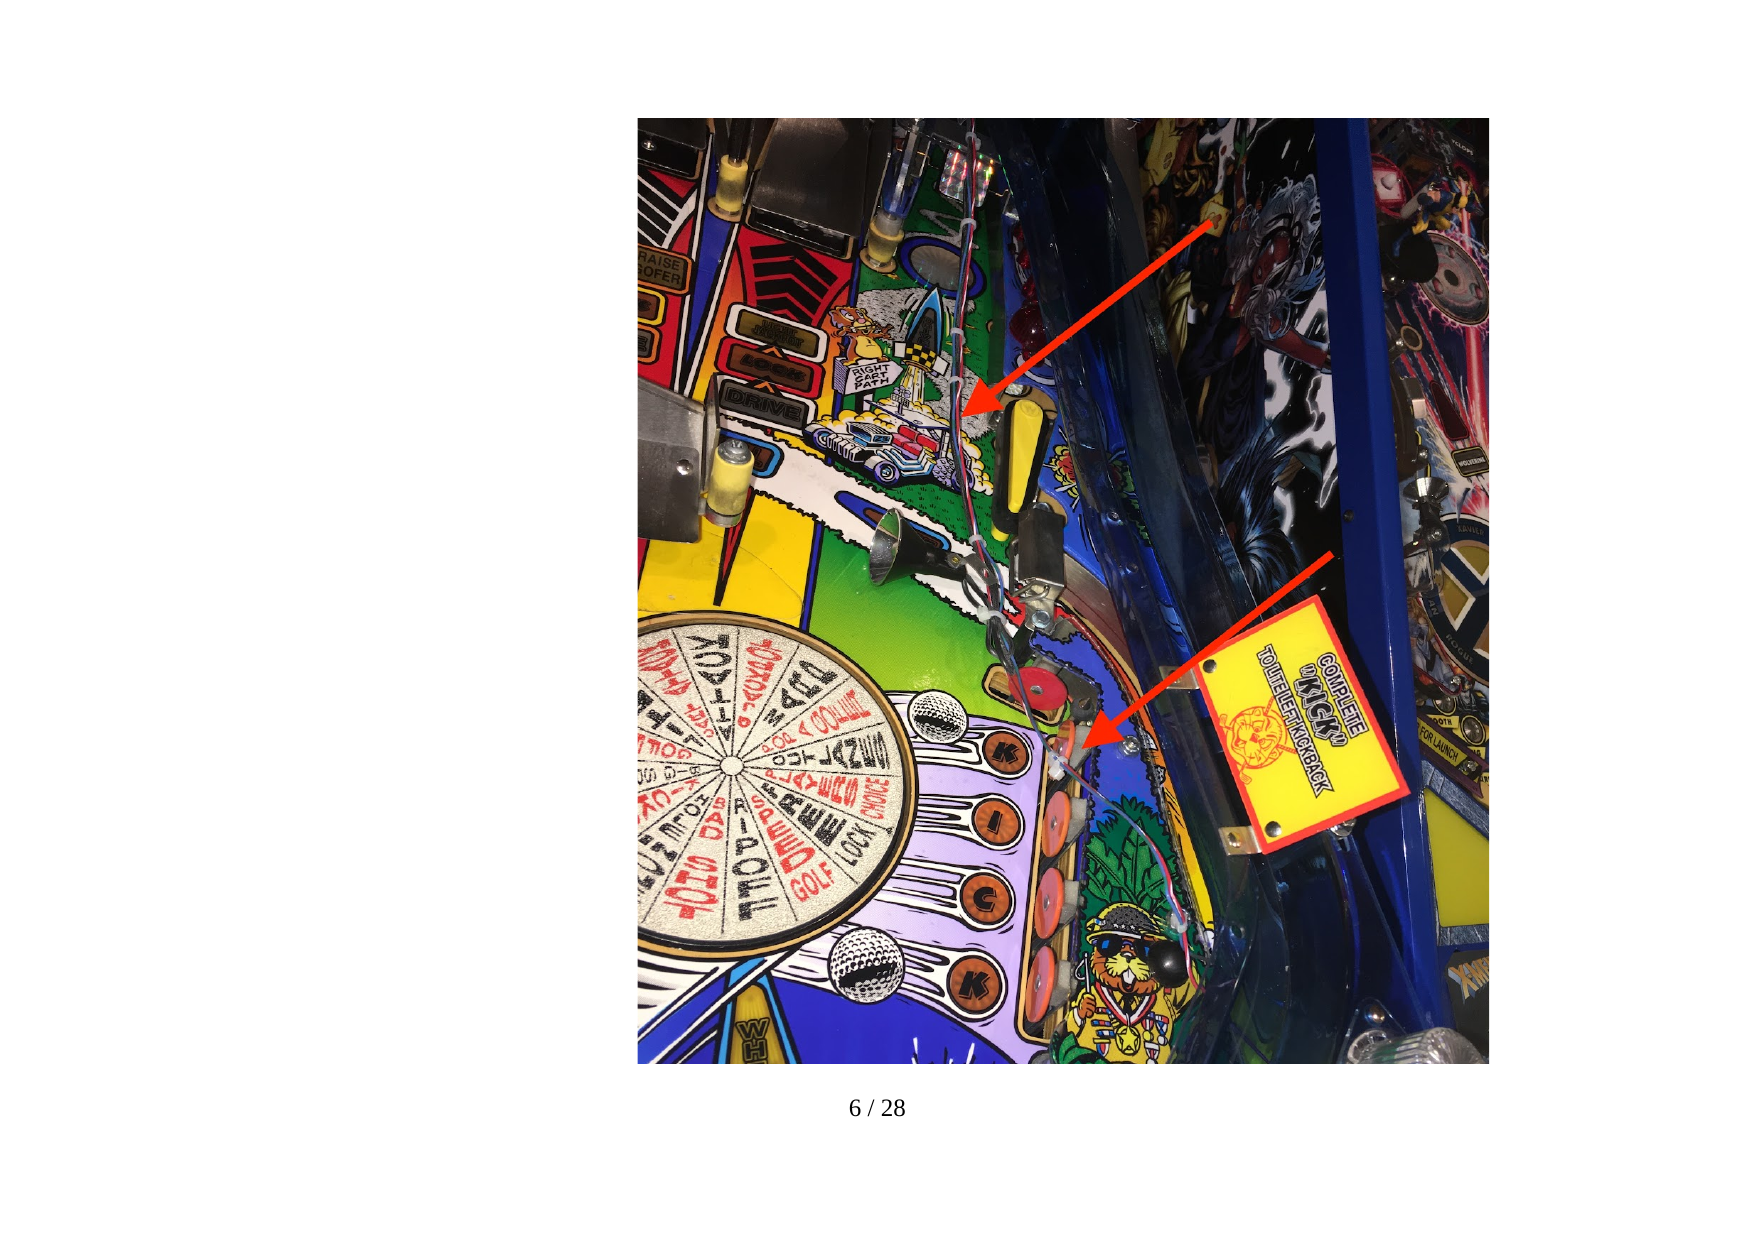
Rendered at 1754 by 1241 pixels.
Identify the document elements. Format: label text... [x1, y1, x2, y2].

text Removing existing wire harness for attaching LEDs [118, 118, 637, 1064]
text Removing existing wire harness for attaching LEDs [1490, 118, 1636, 1064]
picture [637, 118, 1490, 1064]
